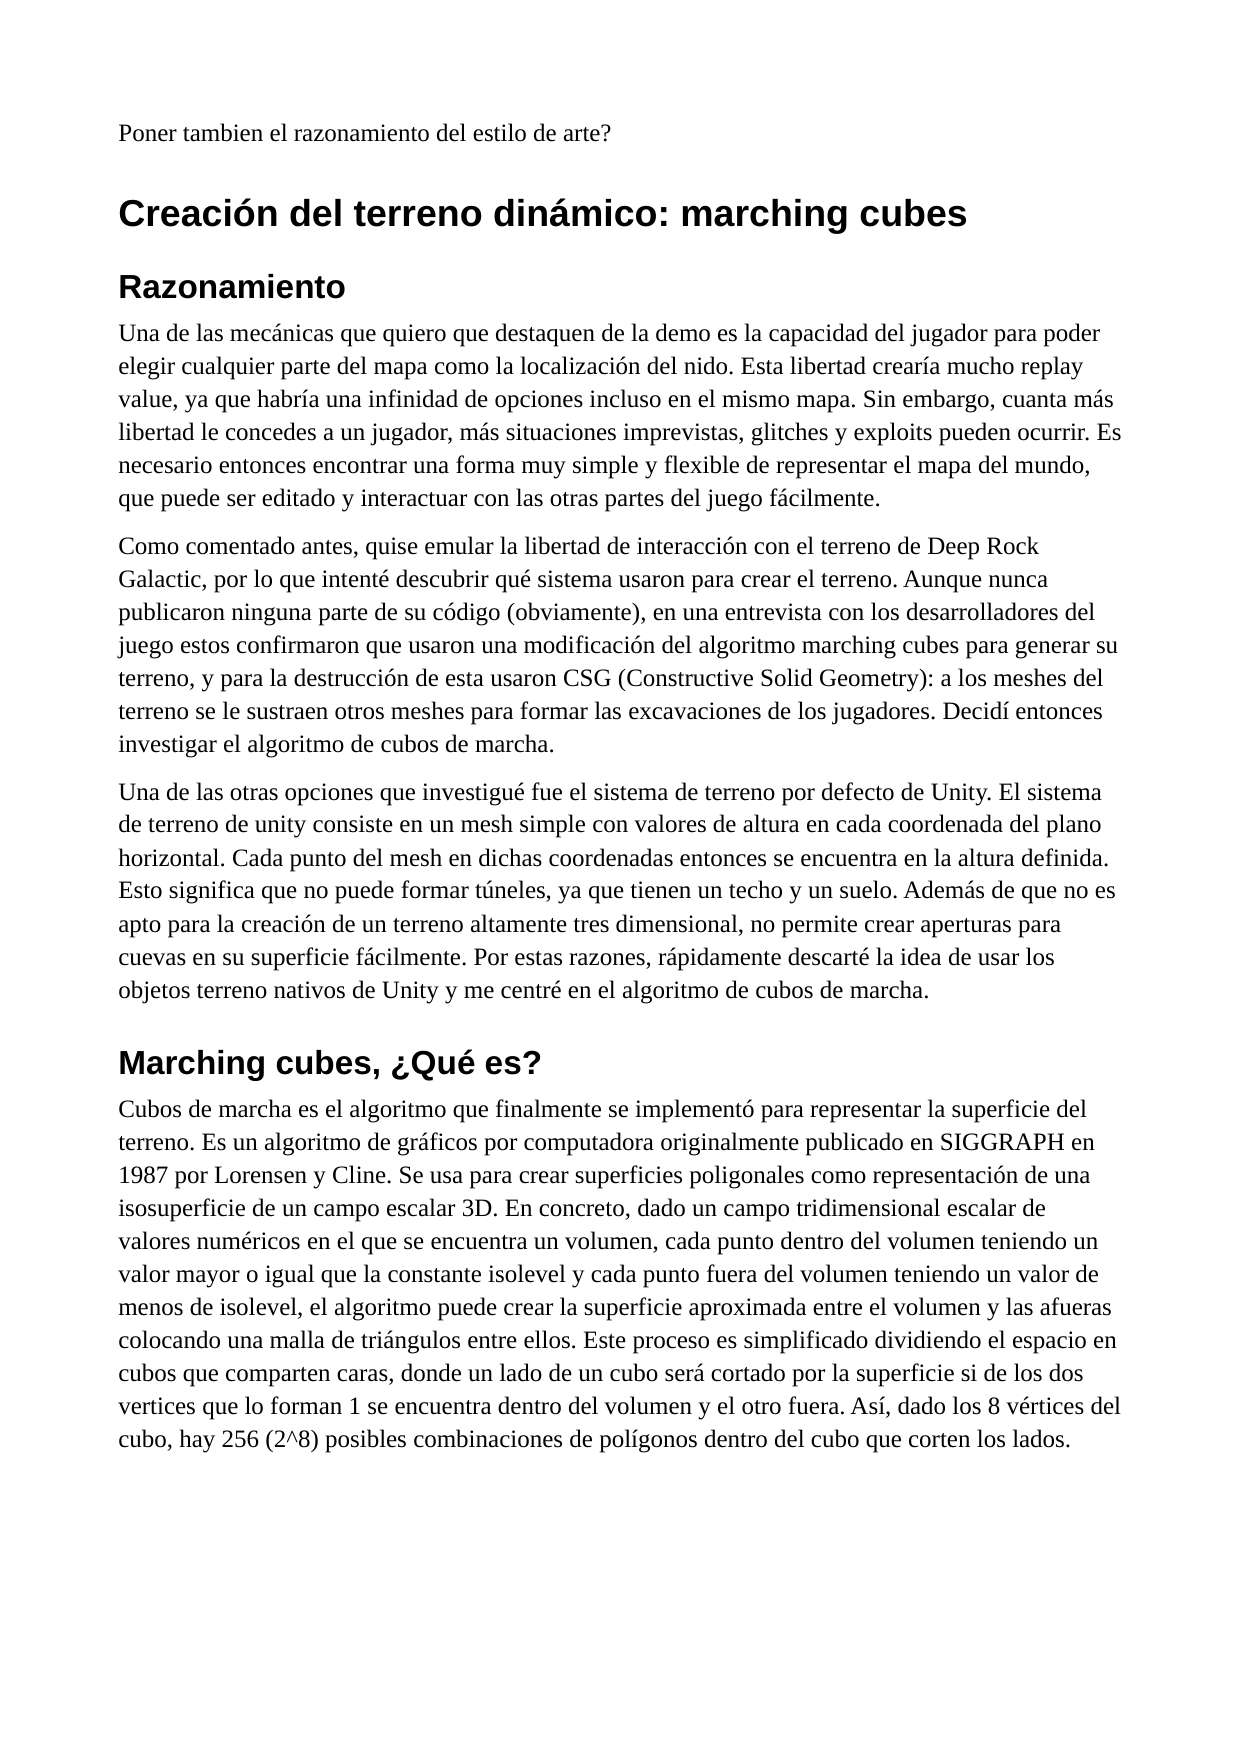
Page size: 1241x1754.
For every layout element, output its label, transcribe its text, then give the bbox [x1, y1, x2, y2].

subtitle Marching cubes, ¿Qué es? [118, 1043, 1122, 1082]
subtitle Creación del terreno dinámico: marching cubes [118, 191, 1122, 234]
subtitle Razonamiento [118, 267, 1122, 306]
text Poner tambien el razonamiento del estilo de arte? [118, 118, 1122, 147]
text Cubos de marcha es el algoritmo que finalmente se implementó para representar la superficie del terreno. Es un algoritmo de gráficos por computadora originalmente publicado en SIGGRAPH en 1987 por Lorensen y Cline. Se usa para crear superficies poligonales como representación de una isosuperficie de un campo escalar 3D. En concreto, dado un campo tridimensional escalar de valores numéricos en el que se encuentra un volumen, cada punto dentro del volumen teniendo un valor mayor o igual que la constante isolevel y cada punto fuera del volumen teniendo un valor de menos de isolevel, el algoritmo puede crear la superficie aproximada entre el volumen y las afueras colocando una malla de triángulos entre ellos. Este proceso es simplificado dividiendo el espacio en cubos que comparten caras, donde un lado de un cubo será cortado por la superficie si de los dos vertices que lo forman 1 se encuentra dentro del volumen y el otro fuera. Así, dado los 8 vértices del cubo, hay 256 (2^8) posibles combinaciones de polígonos dentro del cubo que corten los lados. [118, 1094, 1122, 1453]
text Una de las otras opciones que investigué fue el sistema de terreno por defecto de Unity. El sistema de terreno de unity consiste en un mesh simple con valores de altura en cada coordenada del plano horizontal. Cada punto del mesh en dichas coordenadas entonces se encuentra en la altura definida. Esto significa que no puede formar túneles, ya que tienen un techo y un suelo. Además de que no es apto para la creación de un terreno altamente tres dimensional, no permite crear aperturas para cuevas en su superficie fácilmente. Por estas razones, rápidamente descarté la idea de usar los objetos terreno nativos de Unity y me centré en el algoritmo de cubos de marcha. [118, 777, 1122, 1003]
text Como comentado antes, quise emular la libertad de interacción con el terreno de Deep Rock Galactic, por lo que intenté descubrir qué sistema usaron para crear el terreno. Aunque nunca publicaron ninguna parte de su código (obviamente), en una entrevista con los desarrolladores del juego estos confirmaron que usaron una modificación del algoritmo marching cubes para generar su terreno, y para la destrucción de esta usaron CSG (Constructive Solid Geometry): a los meshes del terreno se le sustraen otros meshes para formar las excavaciones de los jugadores. Decidí entonces investigar el algoritmo de cubos de marcha. [118, 531, 1122, 758]
text Una de las mecánicas que quiero que destaquen de la demo es la capacidad del jugador para poder elegir cualquier parte del mapa como la localización del nido. Esta libertad crearía mucho replay value, ya que habría una infinidad de opciones incluso en el mismo mapa. Sin embargo, cuanta más libertad le concedes a un jugador, más situaciones imprevistas, glitches y exploits pueden ocurrir. Es necesario entonces encontrar una forma muy simple y flexible de representar el mapa del mundo, que puede ser editado y interactuar con las otras partes del juego fácilmente. [118, 318, 1122, 512]
